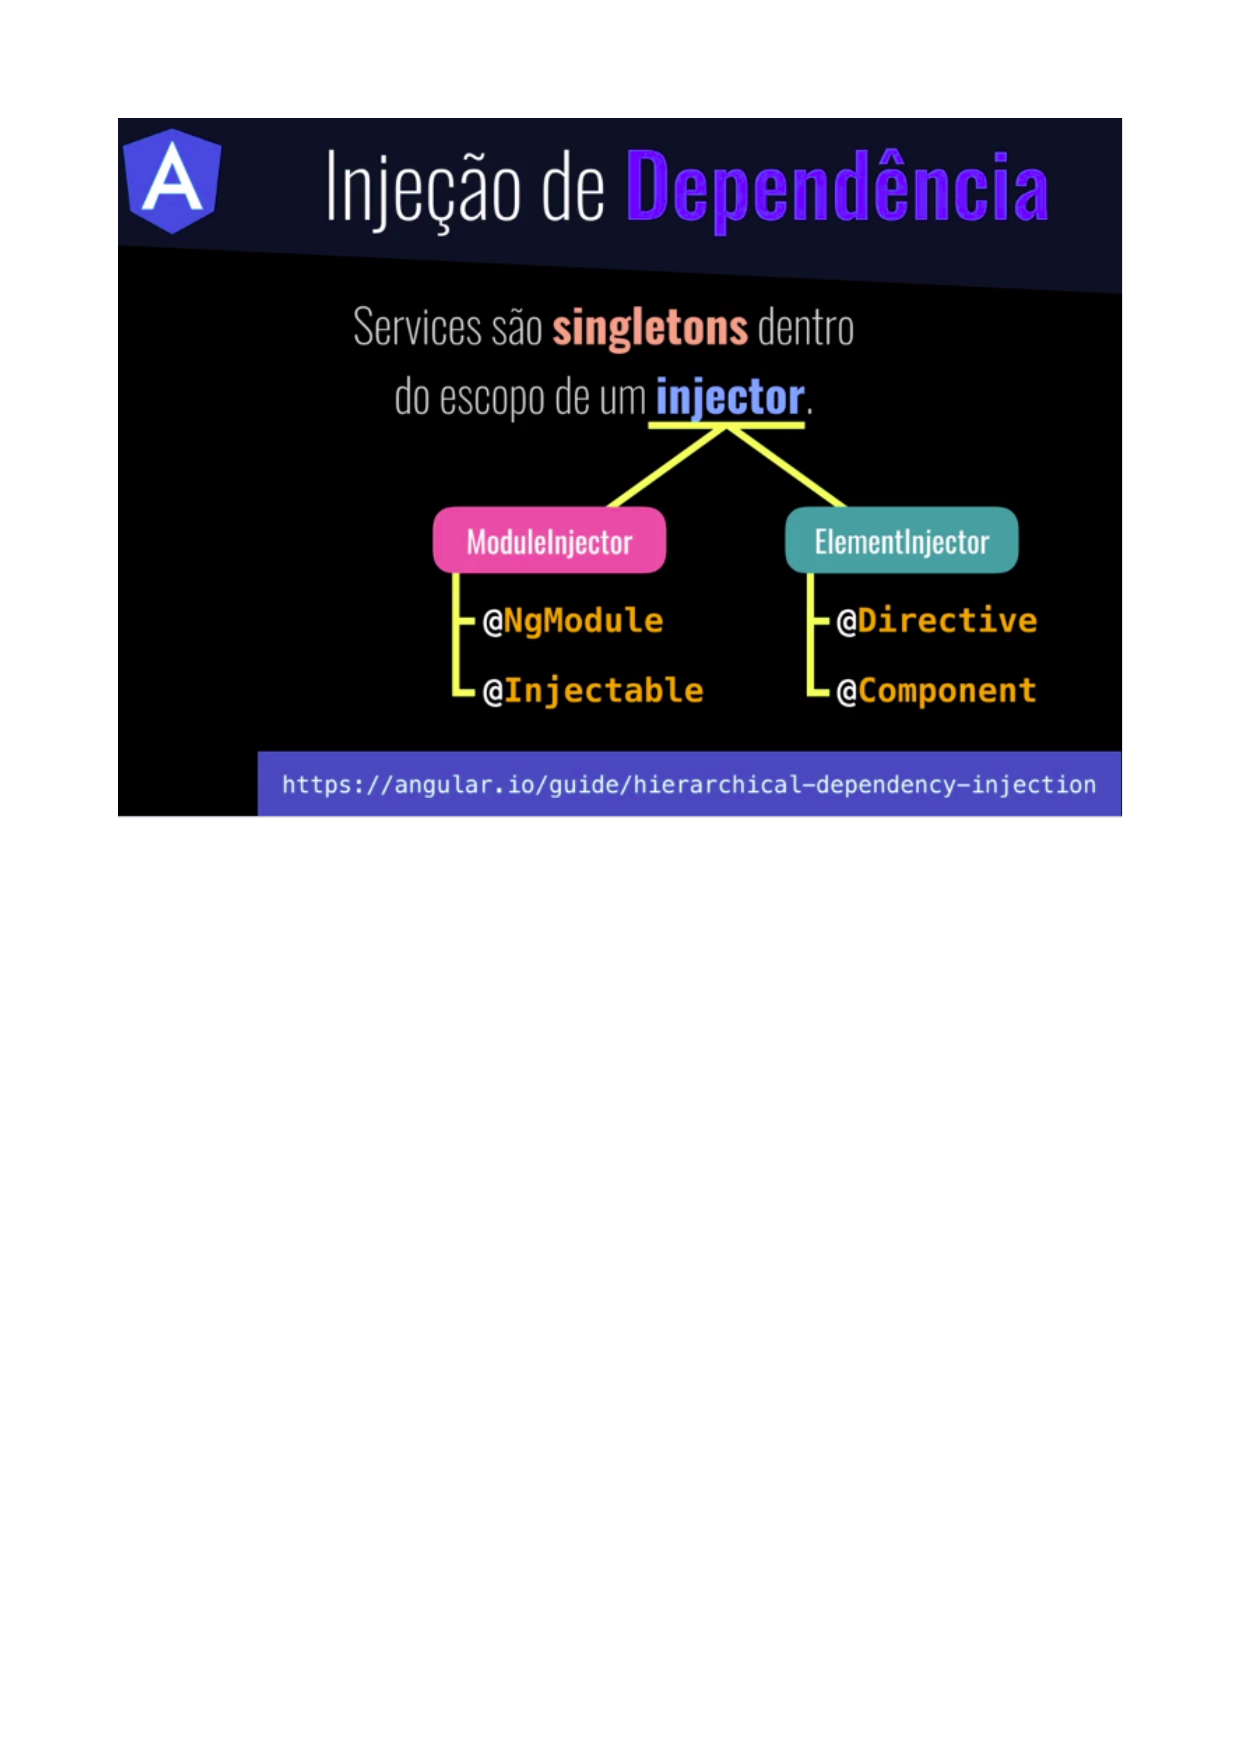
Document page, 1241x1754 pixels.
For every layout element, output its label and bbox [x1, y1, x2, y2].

picture [118, 118, 1123, 819]
